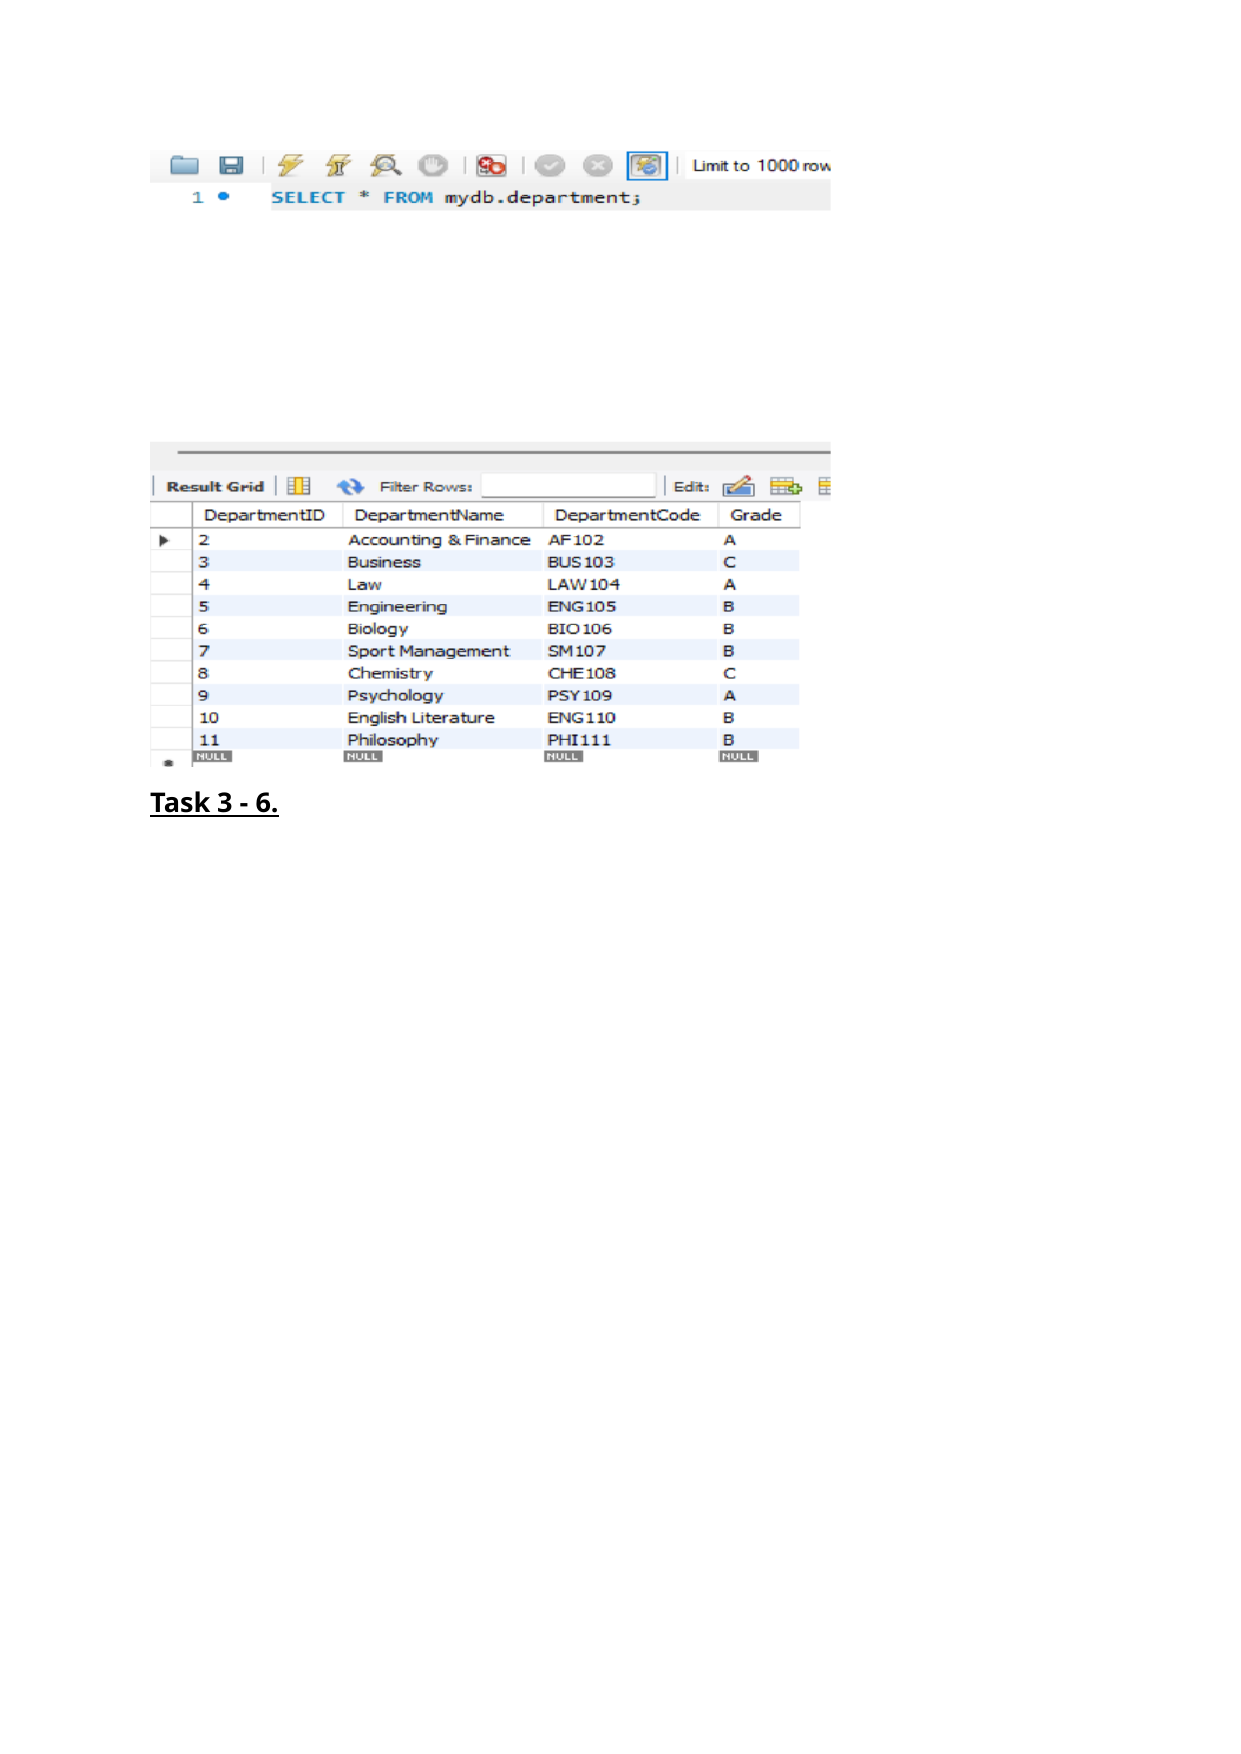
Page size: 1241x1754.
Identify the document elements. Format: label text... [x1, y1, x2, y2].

text Task 3 - 6. [150, 783, 1090, 820]
